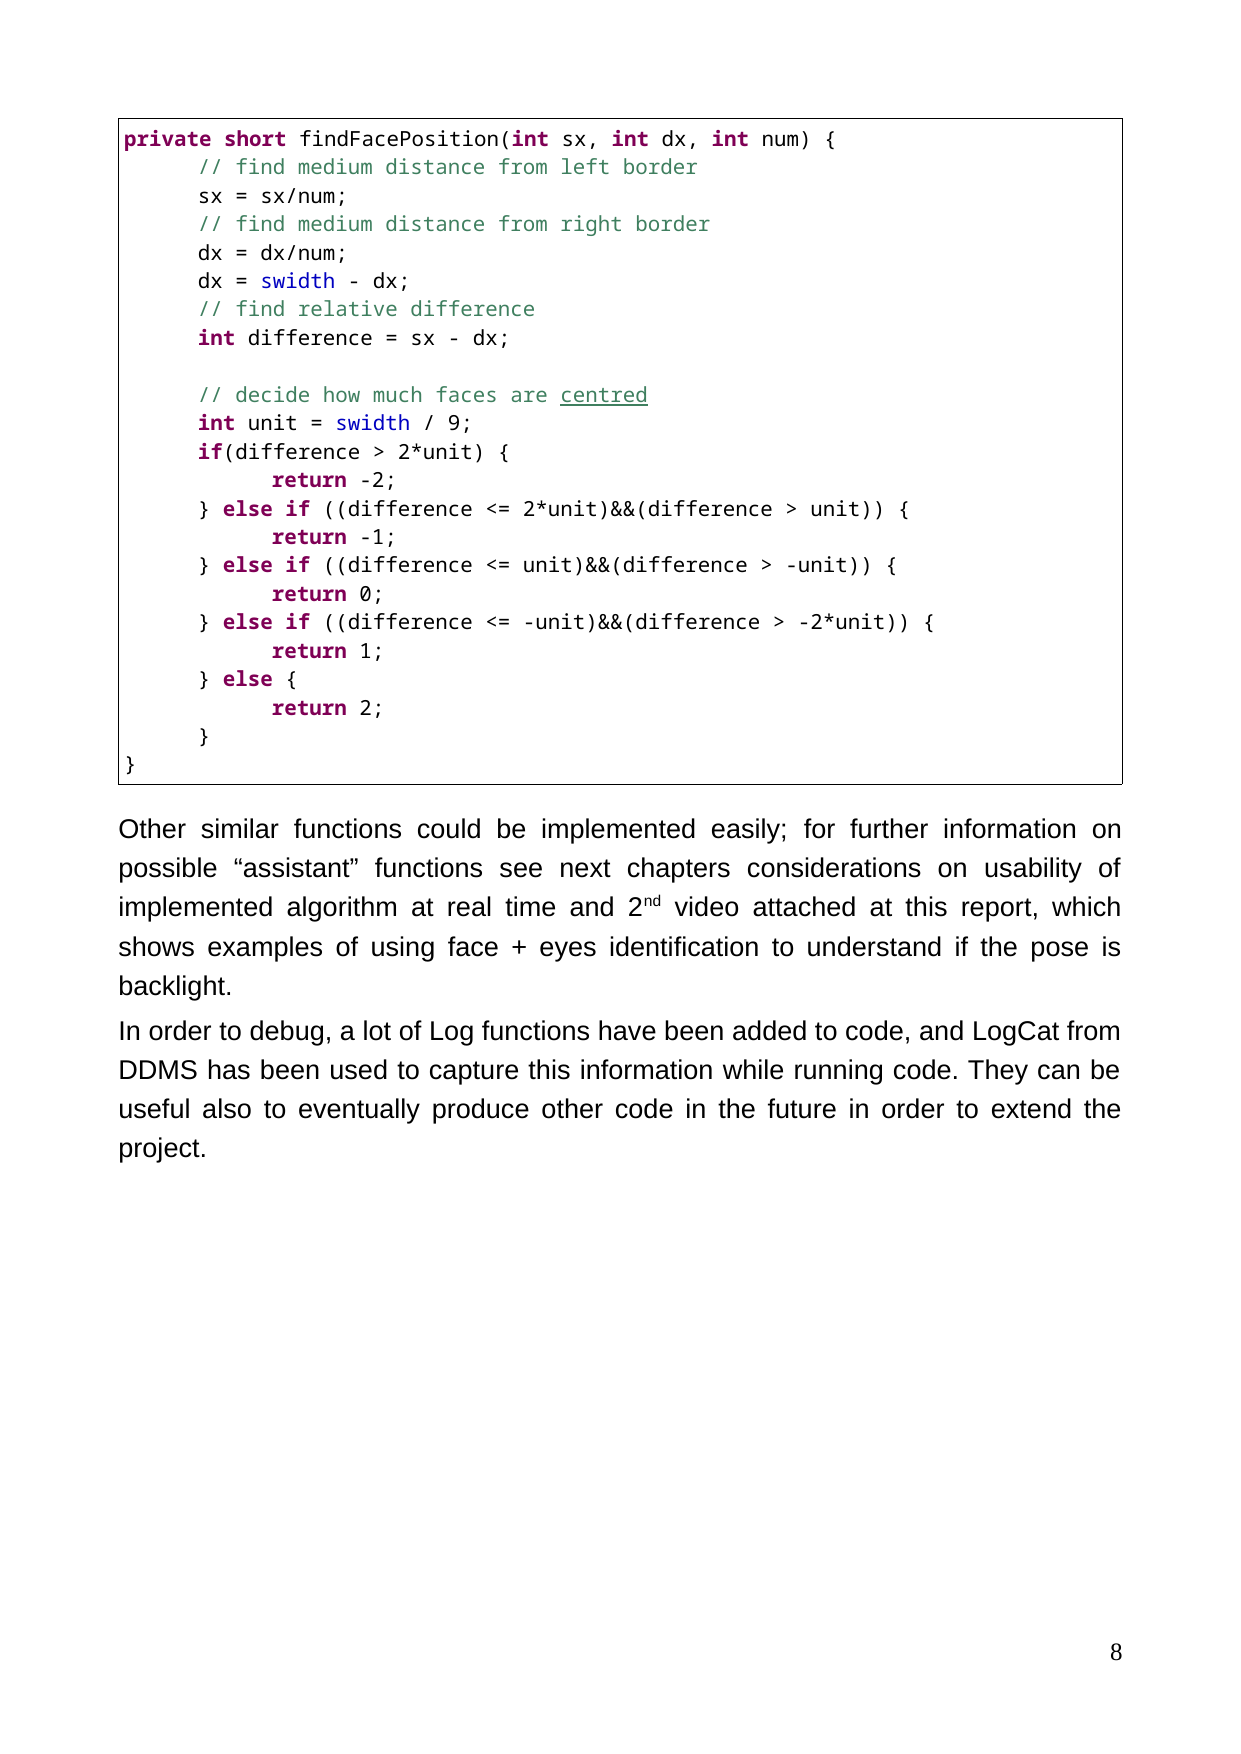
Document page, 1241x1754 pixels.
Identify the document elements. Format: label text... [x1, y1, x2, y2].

text Other similar functions could be implemented easily; for further information on possible “assistant” functions see next chapters considerations on usability of implemented algorithm at real time and 2nd video attached at this report, which shows examples of using face + eyes identification to understand if the pose is backlight. [118, 813, 1122, 1001]
table_header private short findFacePosition(int sx, int dx, int num) { // find medium distance from left border sx = sx/num; // find medium distance from right border dx = dx/num; dx = swidth - dx; // find relative difference int difference = sx - dx; // decide how much faces are centred int unit = swidth / 9; if(difference > 2*unit) { return -2; } else if ((difference <= 2*unit)&&(difference > unit)) { return -1; } else if ((difference <= unit)&&(difference > -unit)) { return 0; } else if ((difference <= -unit)&&(difference > -2*unit)) { return 1; } else { return 2; } } [119, 119, 1122, 784]
text In order to debug, a lot of Log functions have been added to code, and LogCat from DDMS has been used to capture this information while running code. They can be useful also to eventually produce other code in the future in order to extend the project. [118, 1014, 1122, 1163]
